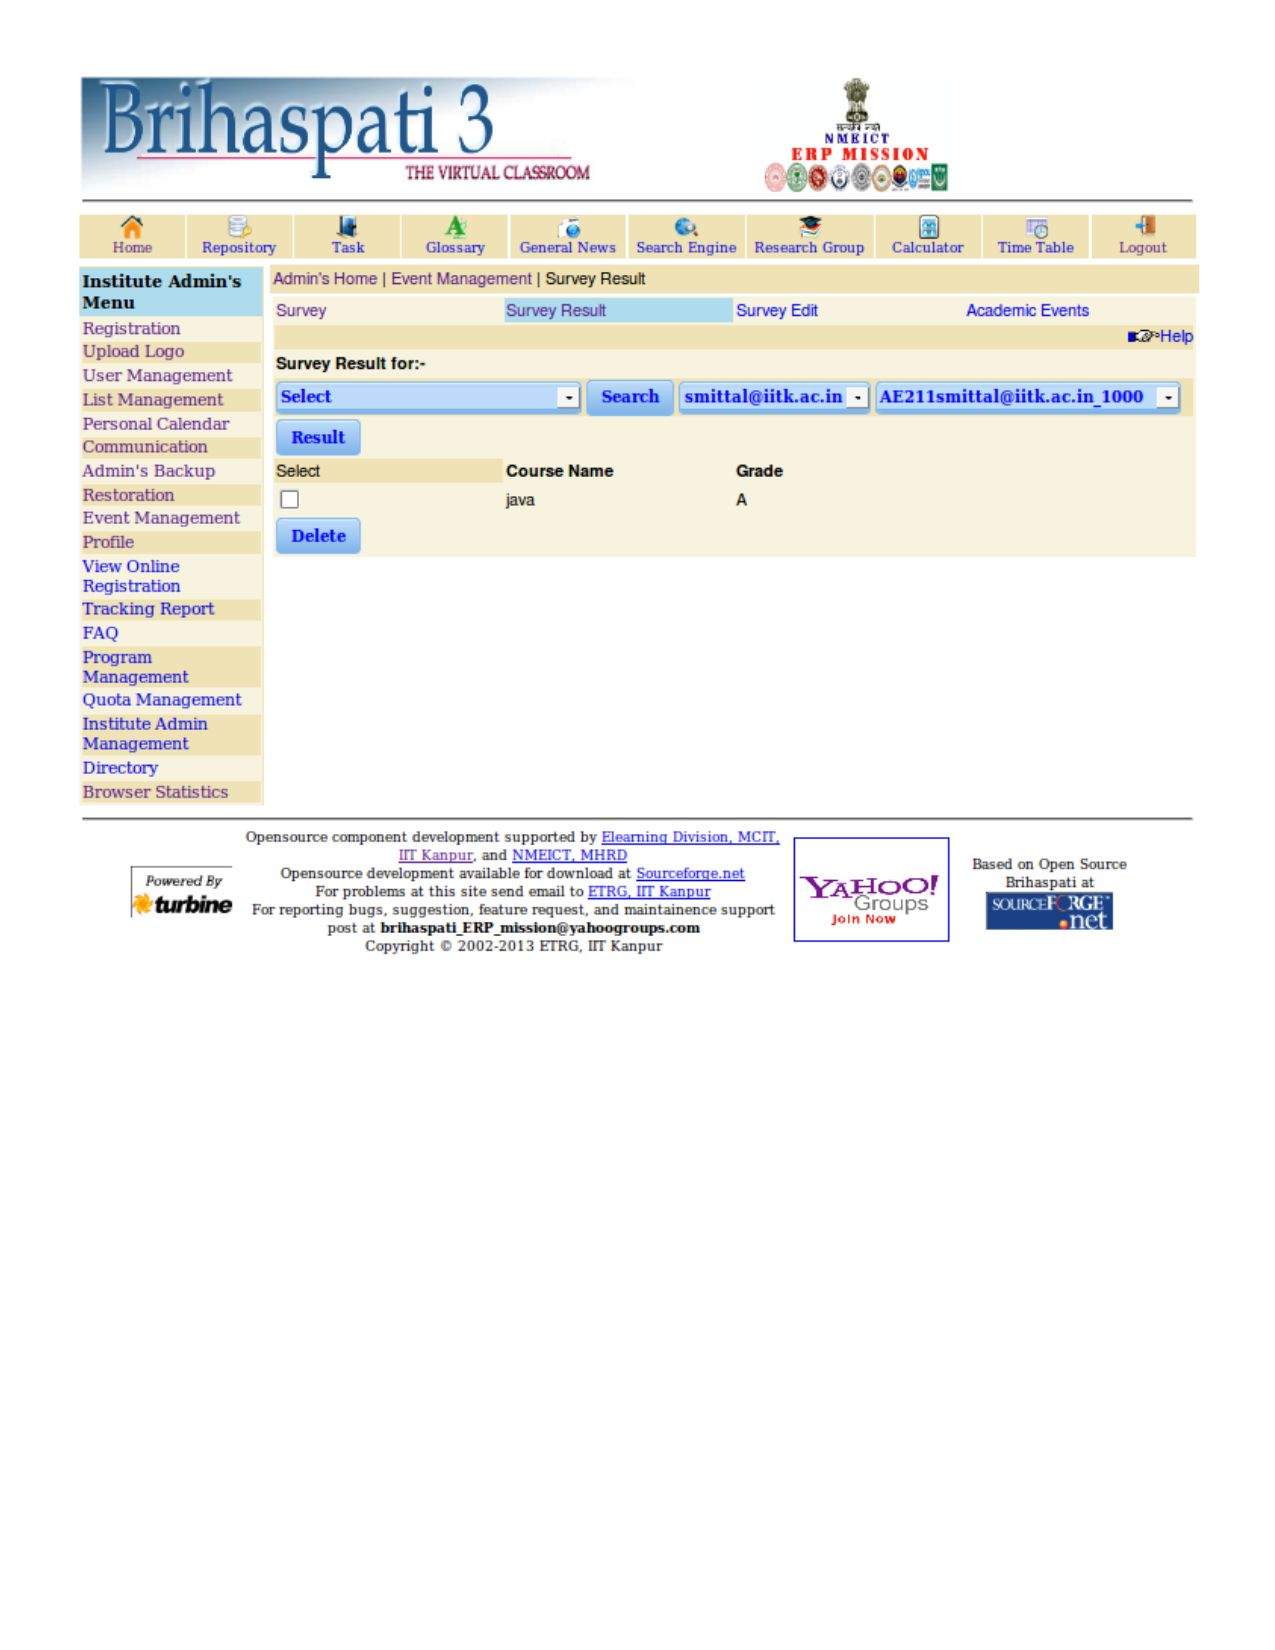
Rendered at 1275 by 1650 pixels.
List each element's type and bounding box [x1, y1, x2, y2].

picture [75, 75, 1200, 983]
